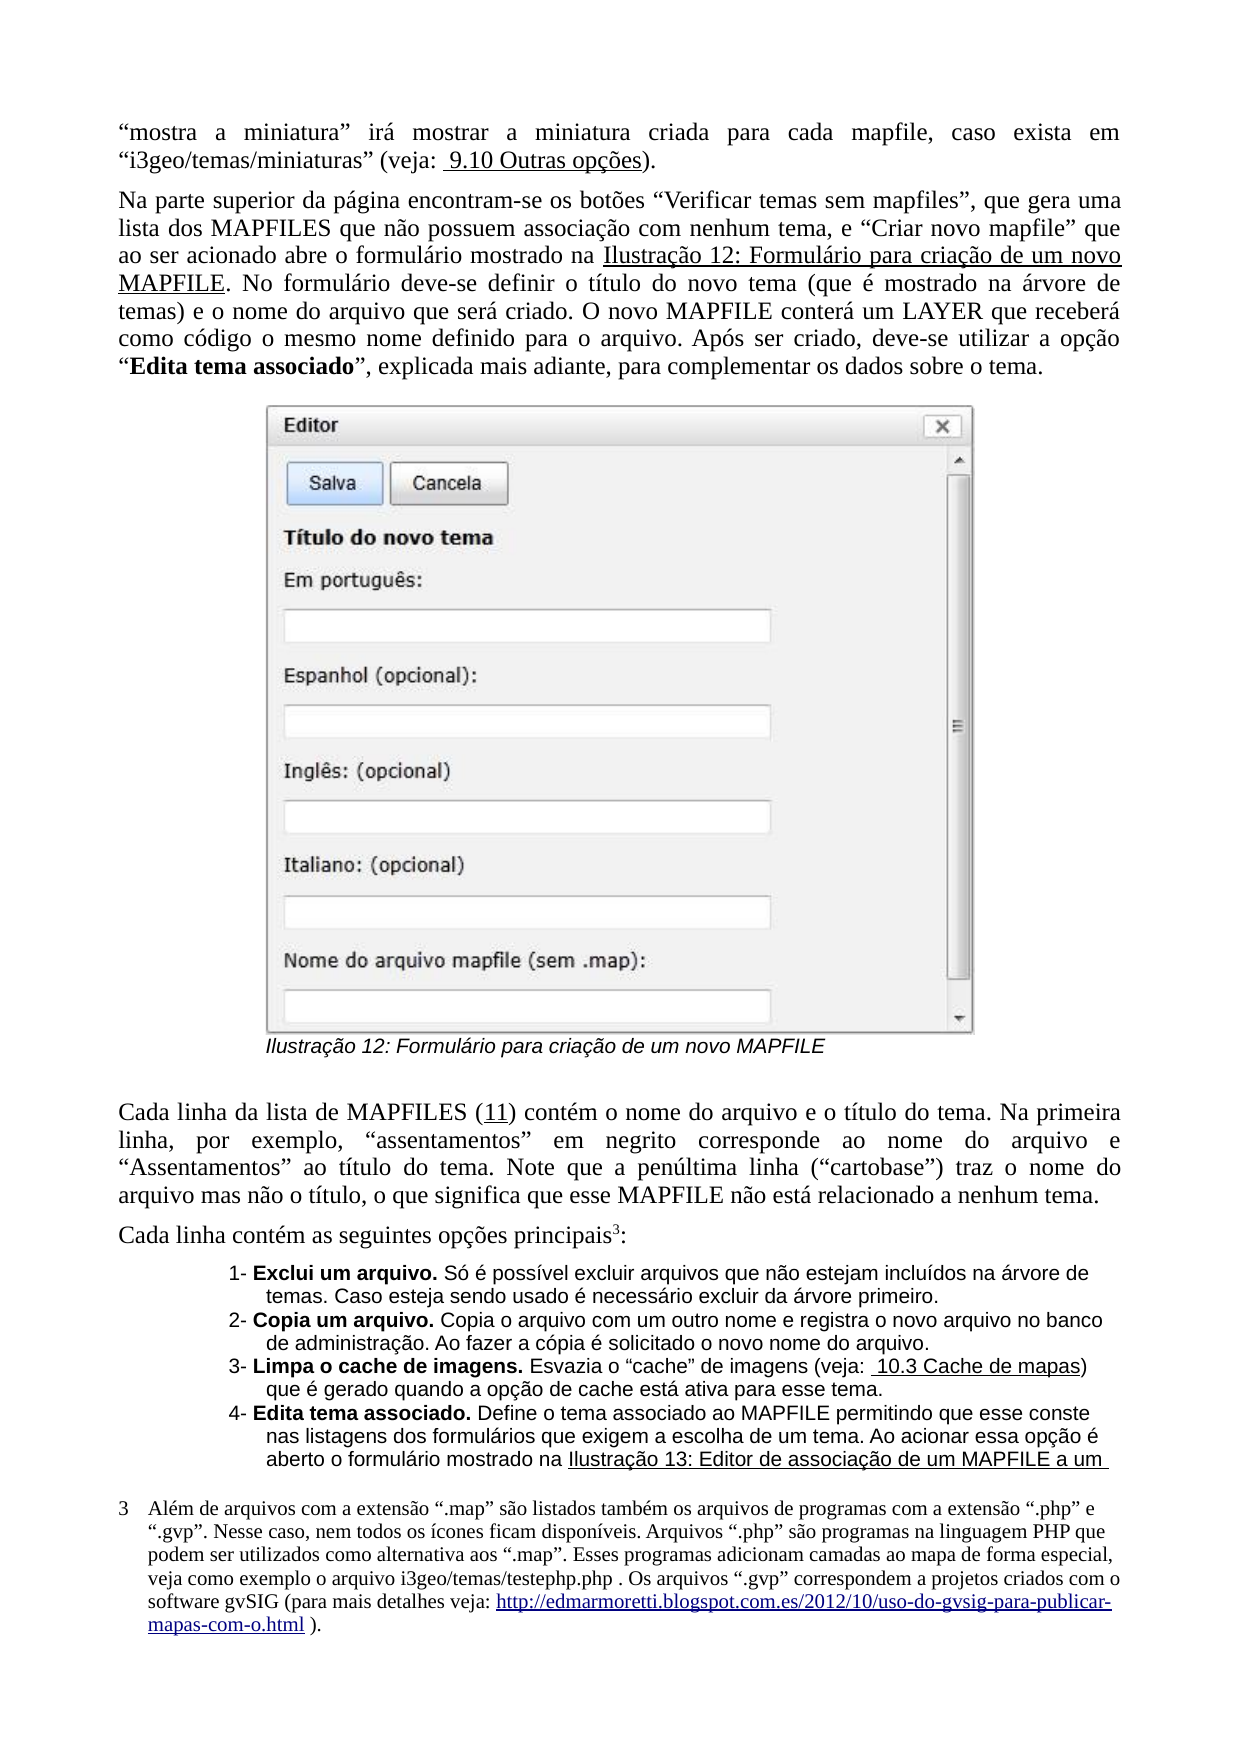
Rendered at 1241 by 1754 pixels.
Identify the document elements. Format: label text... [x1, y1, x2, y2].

text Ilustração 12: Formulário para criação de um novo MAPFILE [265, 1035, 975, 1058]
list 4- Edita tema associado. Define o tema associado ao MAPFILE permitindo que esse conste nas listagens dos formulários que exigem a escolha de um tema. Ao acionar essa opção é aberto o formulário mostrado na Ilustração 13: Editor de associação de um MAPFILE a um [228, 1401, 1122, 1471]
text Cada linha contém as seguintes opções principais: [118, 1221, 1122, 1249]
text Na parte superior da página encontram-se os botões “Verificar temas sem mapfiles”, que gera uma lista dos MAPFILES que não possuem associação com nenhum tema, e “Criar novo mapfile” que ao ser acionado abre o formulário mostrado na Ilustração 12: Formulário para criação de um novo MAPFILE. No formulário deve-se definir o título do novo tema (que é mostrado na árvore de temas) e o nome do arquivo que será criado. O novo MAPFILE conterá um LAYER que receberá como código o mesmo nome definido para o arquivo. Após ser criado, deve-se utilizar a opção “Edita tema associado”, explicada mais adiante, para complementar os dados sobre o tema. [118, 186, 1122, 380]
text Cada linha da lista de MAPFILES (Ilustração 11) contém o nome do arquivo e o título do tema. Na primeira linha, por exemplo, “assentamentos” em negrito corresponde ao nome do arquivo e “Assentamentos” ao título do tema. Note que a penúltima linha (“cartobase”) traz o nome do arquivo mas não o título, o que significa que esse MAPFILE não está relacionado a nenhum tema. [118, 1098, 1122, 1209]
text Além de arquivos com a extensão “.map” são listados também os arquivos de programas com a extensão “.php” e “.gvp”. Nesse caso, nem todos os ícones ficam disponíveis. Arquivos “.php” são programas na linguagem PHP que podem ser utilizados como alternativa aos “.map”. Esses programas adicionam camadas ao mapa de forma especial, veja como exemplo o arquivo i3geo/temas/testephp.php . Os arquivos “.gvp” correspondem a projetos criados com o software gvSIG (para mais detalhes veja: http://edmarmoretti.blogspot.com.es/2012/10/uso-do-gvsig-para-publicar-mapas-com-o.html ). [118, 1497, 1122, 1636]
list 3- Limpa o cache de imagens. Esvazia o “cache” de imagens (veja: 10.3Cache de mapas) que é gerado quando a opção de cache está ativa para esse tema. [228, 1354, 1122, 1401]
list 2- Copia um arquivo. Copia o arquivo com um outro nome e registra o novo arquivo no banco de administração. Ao fazer a cópia é solicitado o novo nome do arquivo. [228, 1308, 1122, 1354]
picture [265, 405, 975, 1035]
text “mostra a miniatura” irá mostrar a miniatura criada para cada mapfile, caso exista em “i3geo/temas/miniaturas” (veja: 9.10Outras opções). [118, 118, 1122, 173]
list 1- Exclui um arquivo. Só é possível excluir arquivos que não estejam incluídos na árvore de temas. Caso esteja sendo usado é necessário excluir da árvore primeiro. [228, 1262, 1122, 1308]
